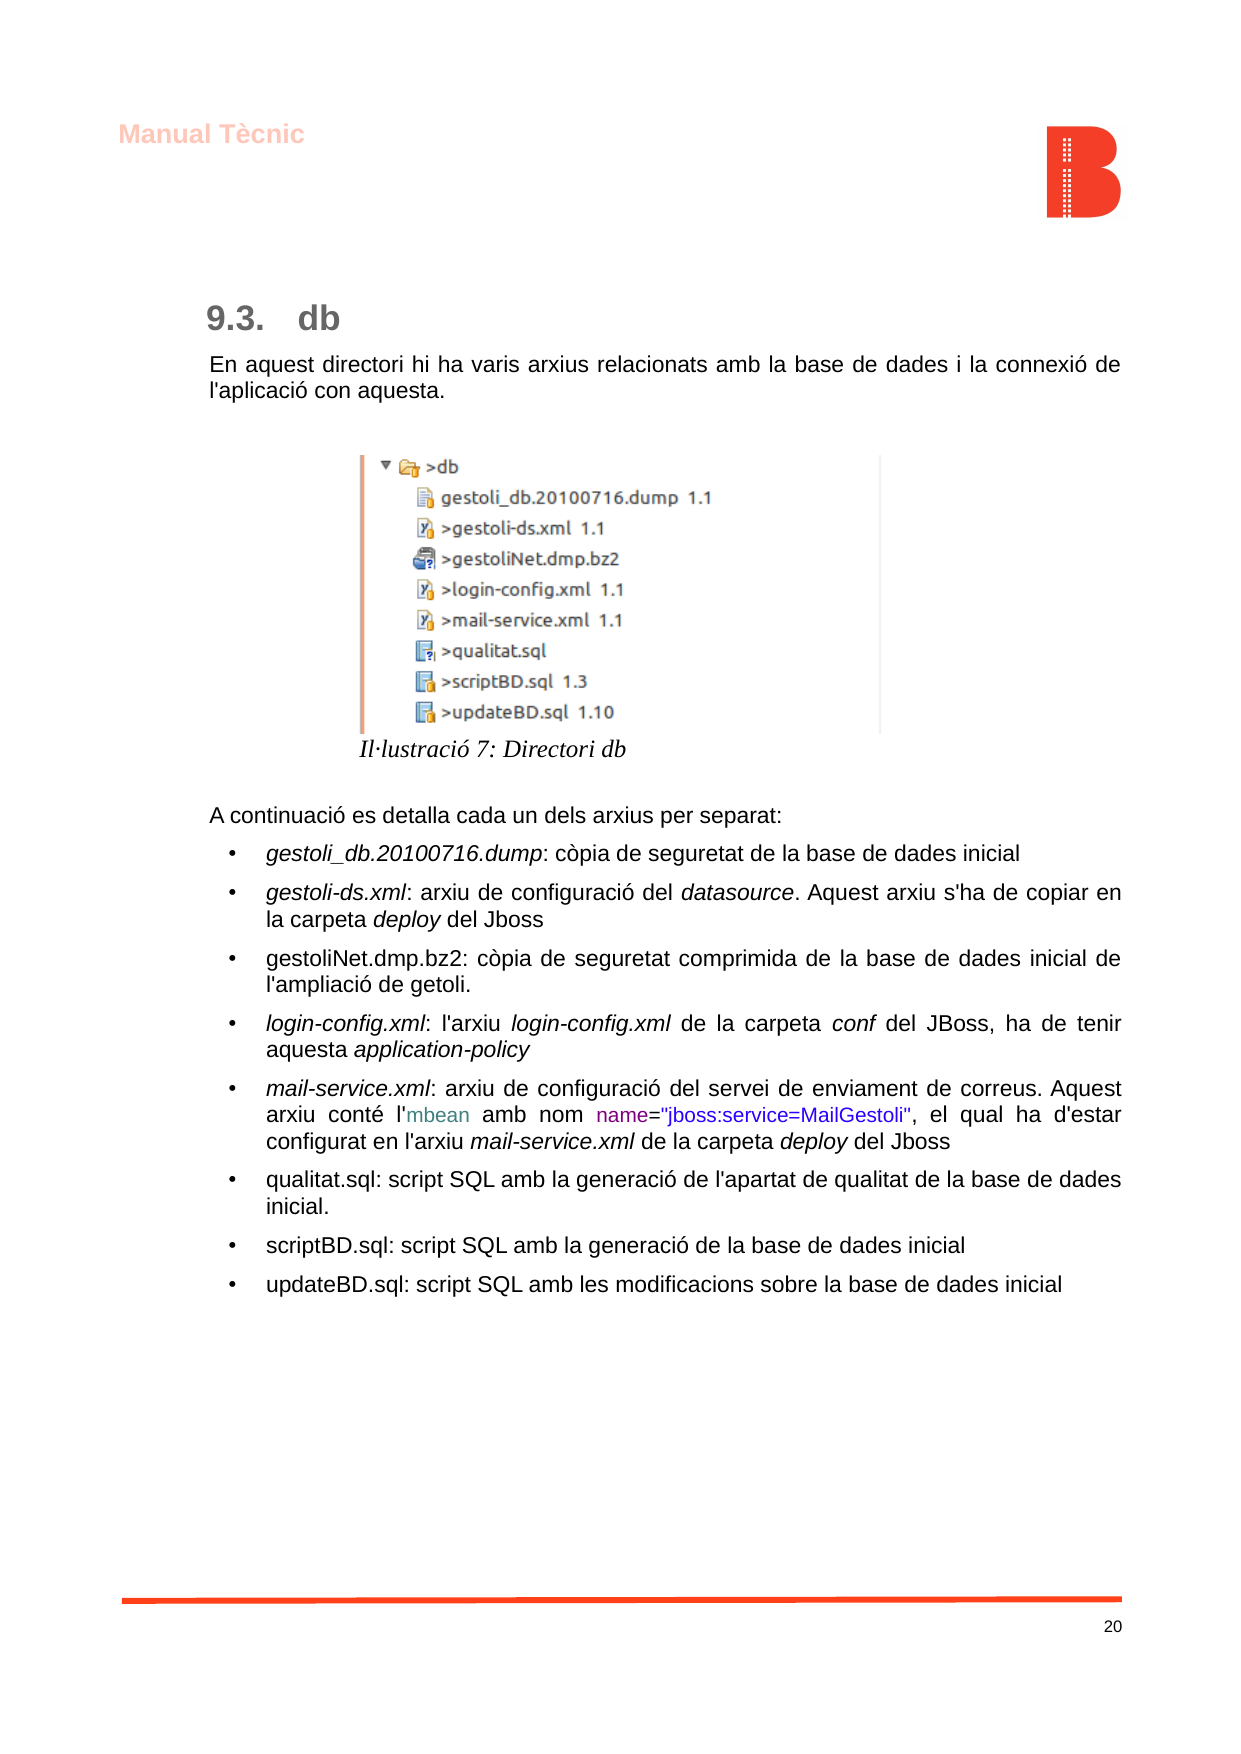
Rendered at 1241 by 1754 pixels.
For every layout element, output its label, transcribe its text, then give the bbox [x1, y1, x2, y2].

list mail-service.xml: arxiu de configuració del servei de enviament de correus. Aquest arxiu conté l'mbean amb nom name="jboss:service=MailGestoli", el qual ha d'estar configurat en l'arxiu mail-service.xml de la carpeta deploy del Jboss [228, 1075, 1122, 1154]
list scriptBD.sql: script SQL amb la generació de la base de dades inicial [228, 1232, 1122, 1258]
text A continuació es detalla cada un dels arxius per separat: [209, 802, 1122, 828]
text Il·lustració : Directori db [359, 734, 881, 763]
list gestoli_db.20100716.dump: còpia de seguretat de la base de dades inicial [228, 840, 1122, 867]
subtitle db [206, 298, 1122, 338]
list gestoli-ds.xml: arxiu de configuració del datasource. Aquest arxiu s'ha de copiar en la carpeta deploy del Jboss [228, 879, 1122, 932]
picture [1036, 124, 1130, 221]
picture [359, 455, 882, 734]
list gestoliNet.dmp.bz2: còpia de seguretat comprimida de la base de dades inicial de l'ampliació de getoli. [228, 944, 1122, 997]
list qualitat.sql: script SQL amb la generació de l'apartat de qualitat de la base de dades inicial. [228, 1166, 1122, 1219]
list updateBD.sql: script SQL amb les modificacions sobre la base de dades inicial [228, 1271, 1122, 1297]
list login-config.xml: l'arxiu login-config.xml de la carpeta conf del JBoss, ha de tenir aquesta application-policy [228, 1010, 1122, 1062]
text En aquest directori hi ha varis arxius relacionats amb la base de dades i la connexió de l'aplicació con aquesta. [209, 351, 1122, 403]
